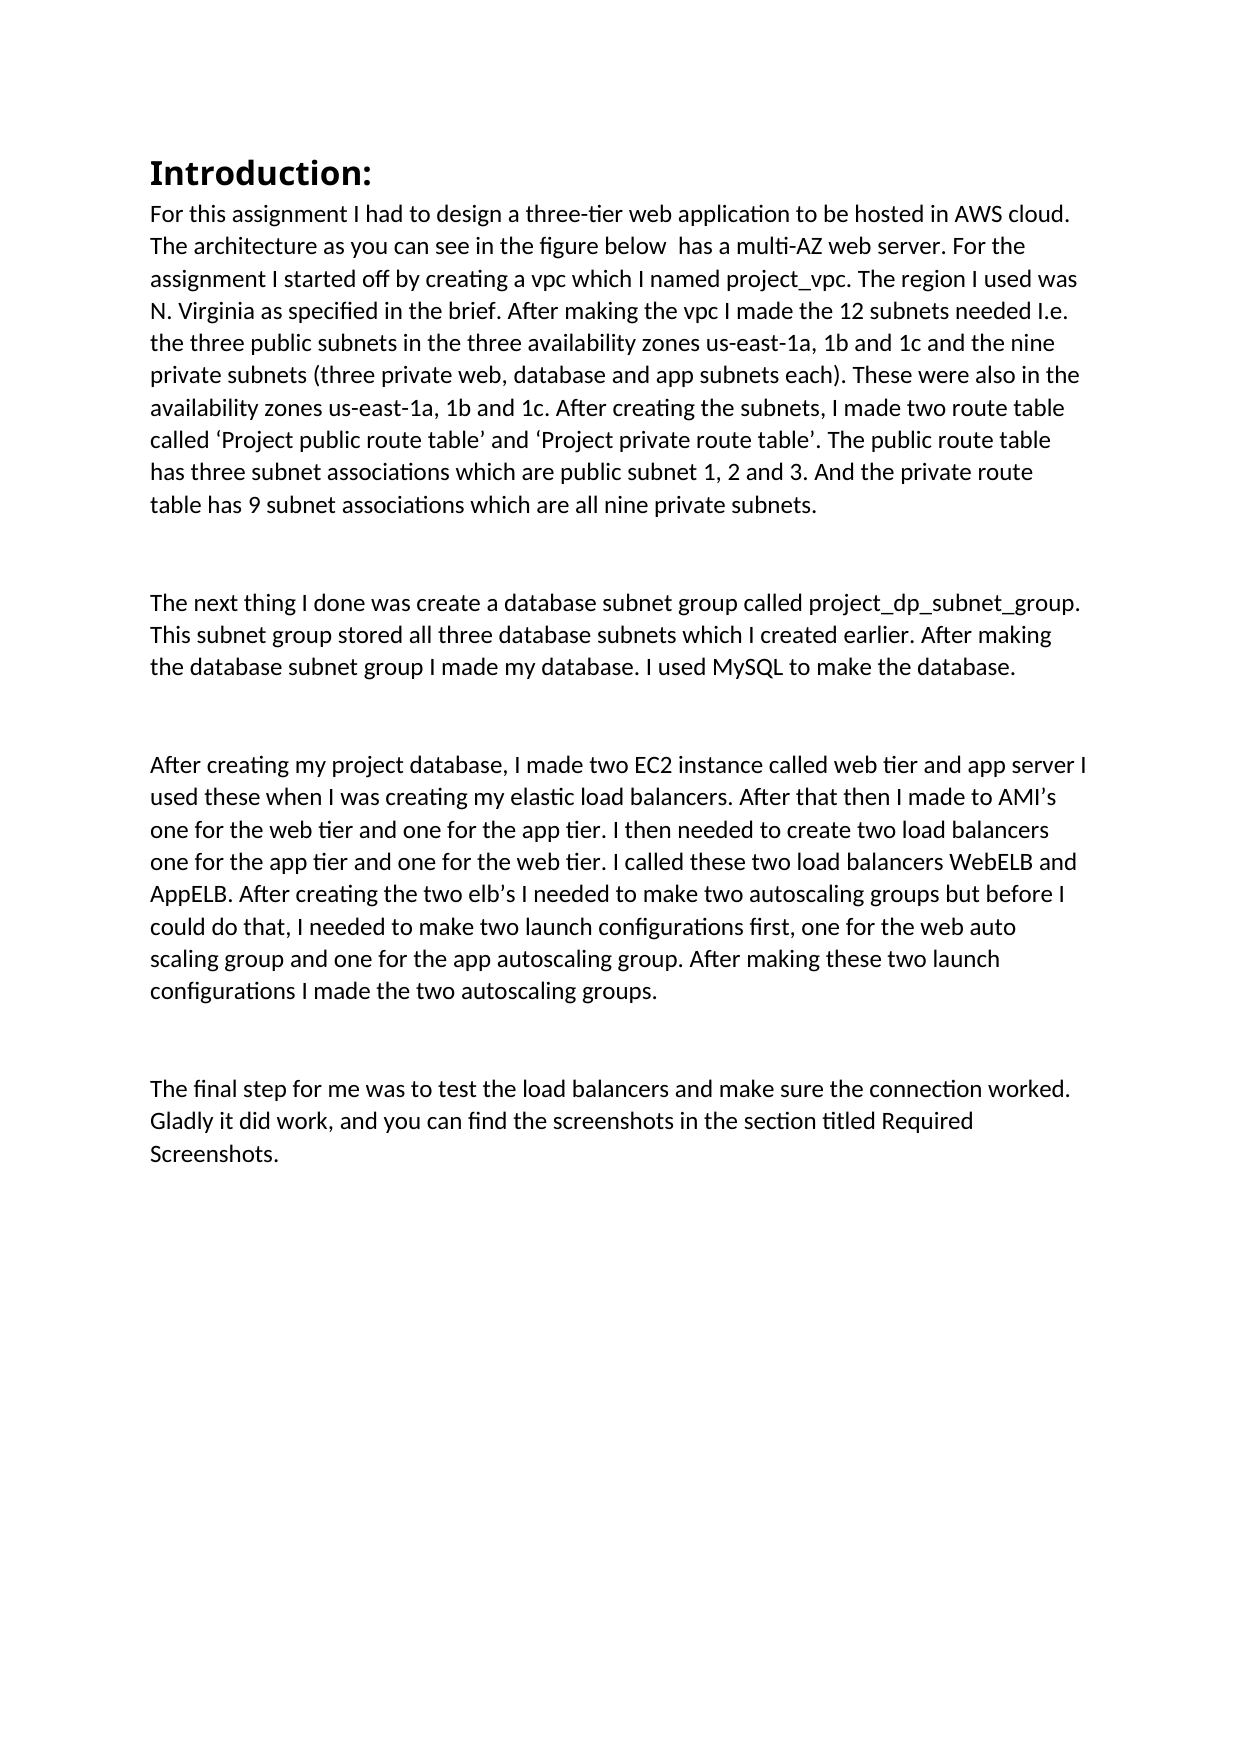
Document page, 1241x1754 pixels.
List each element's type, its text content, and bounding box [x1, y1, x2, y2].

text For this assignment I had to design a three-tier web application to be hosted in AWS cloud. The architecture as you can see in the figure below has a multi-AZ web server. For the assignment I started off by creating a vpc which I named project_vpc. The region I used was N. Virginia as specified in the brief. After making the vpc I made the 12 subnets needed I.e. the three public subnets in the three availability zones us-east-1a, 1b and 1c and the nine private subnets (three private web, database and app subnets each). These were also in the availability zones us-east-1a, 1b and 1c. After creating the subnets, I made two route table called ‘Project public route table’ and ‘Project private route table’. The public route table has three subnet associations which are public subnet 1, 2 and 3. And the private route table has 9 subnet associations which are all nine private subnets. [150, 198, 1090, 519]
text The next thing I done was create a database subnet group called project_dp_subnet_group. This subnet group stored all three database subnets which I created earlier. After making the database subnet group I made my database. I used MySQL to make the database. [150, 587, 1090, 682]
text After creating my project database, I made two EC2 instance called web tier and app server I used these when I was creating my elastic load balancers. After that then I made to AMI’s one for the web tier and one for the app tier. I then needed to create two load balancers one for the app tier and one for the web tier. I called these two load balancers WebELB and AppELB. After creating the two elb’s I needed to make two autoscaling groups but before I could do that, I needed to make two launch configurations first, one for the web auto scaling group and one for the app autoscaling group. After making these two launch configurations I made the two autoscaling groups. [150, 749, 1090, 1006]
subtitle Introduction: [150, 150, 1090, 195]
text The final step for me was to test the load balancers and make sure the connection worked. Gladly it did work, and you can find the screenshots in the section titled Required Screenshots. [150, 1073, 1090, 1168]
